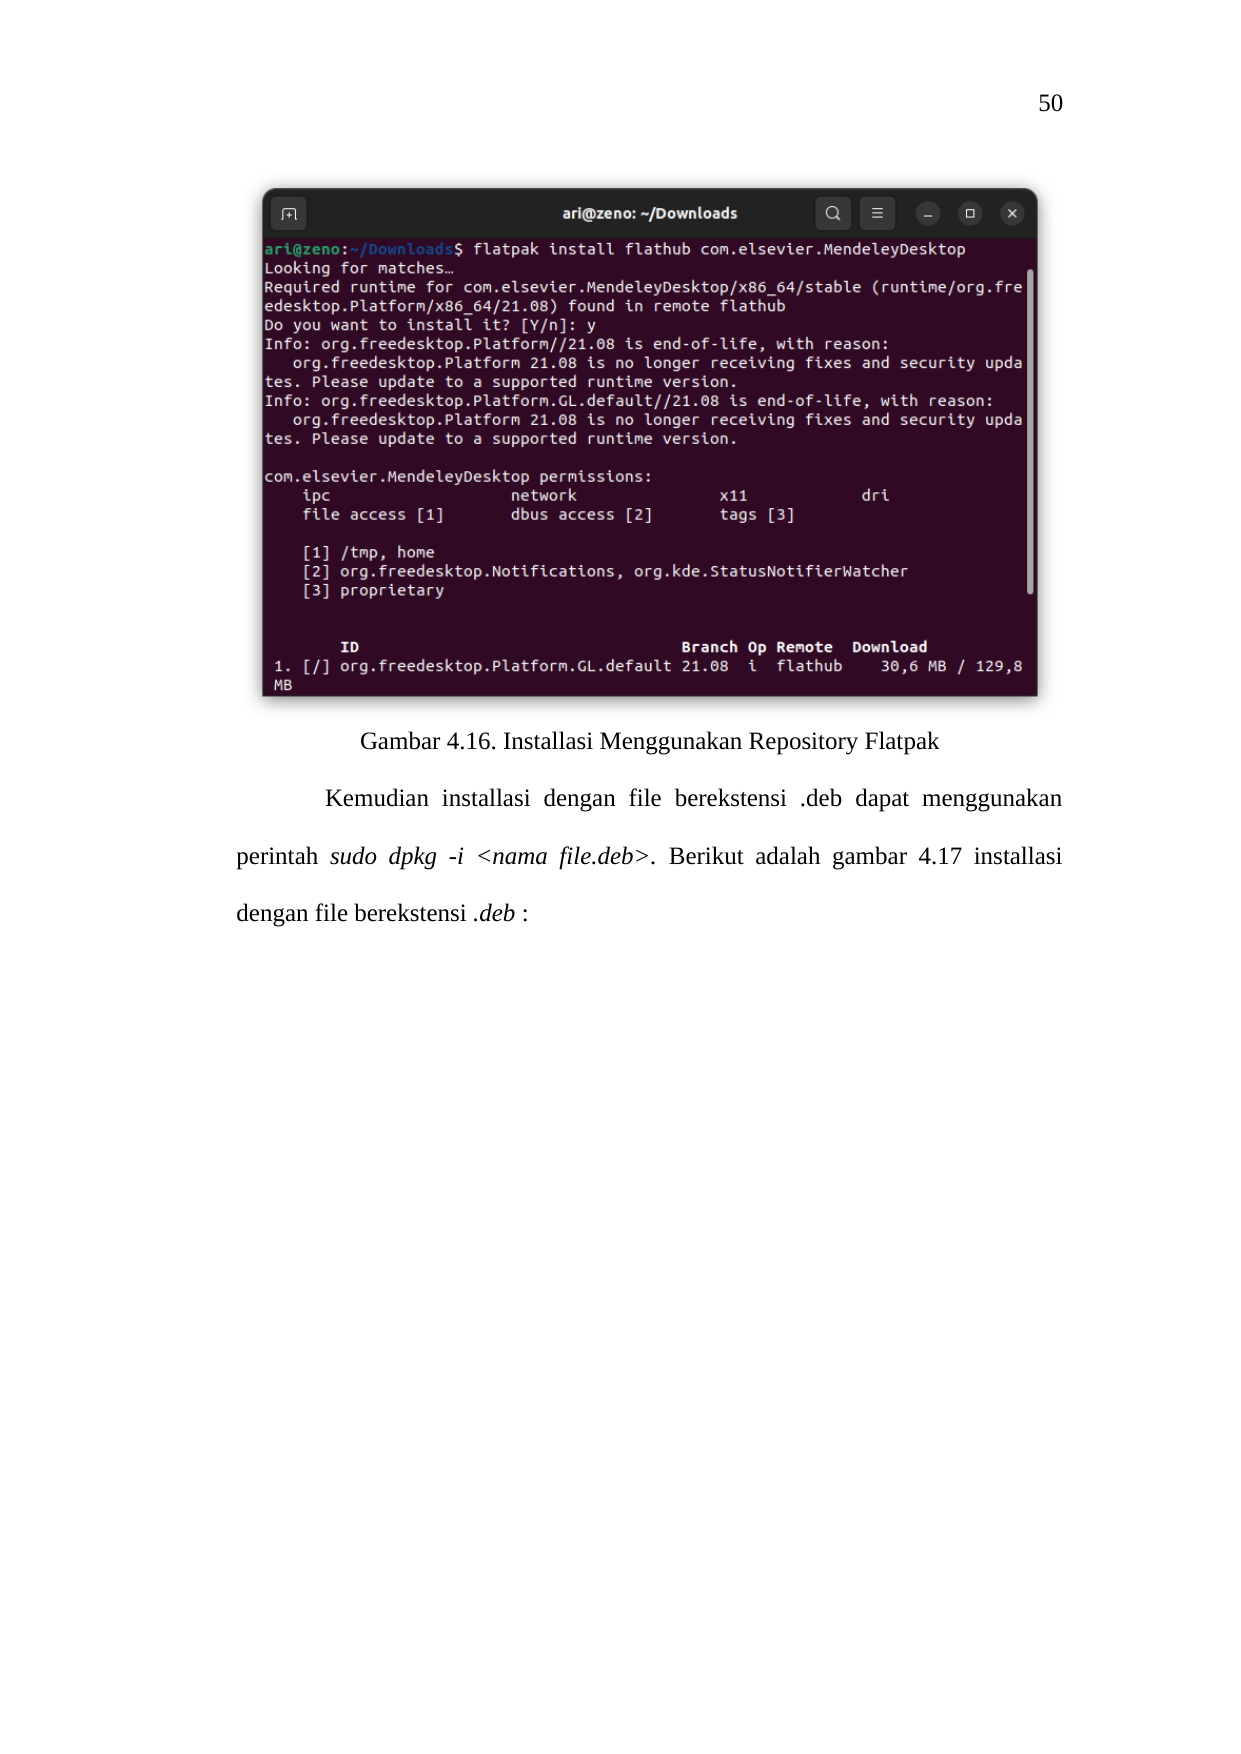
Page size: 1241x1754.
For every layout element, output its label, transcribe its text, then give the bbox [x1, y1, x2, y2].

picture [236, 165, 1063, 726]
text Kemudian installasi dengan file berekstensi .deb dapat menggunakan perintah sudo dpkg -i <nama file.deb>. Berikut adalah gambar 4.17 installasi dengan file berekstensi .deb : [236, 755, 1063, 927]
text Gambar 4.16. Installasi menggunakan repository flatpak [236, 726, 1063, 755]
